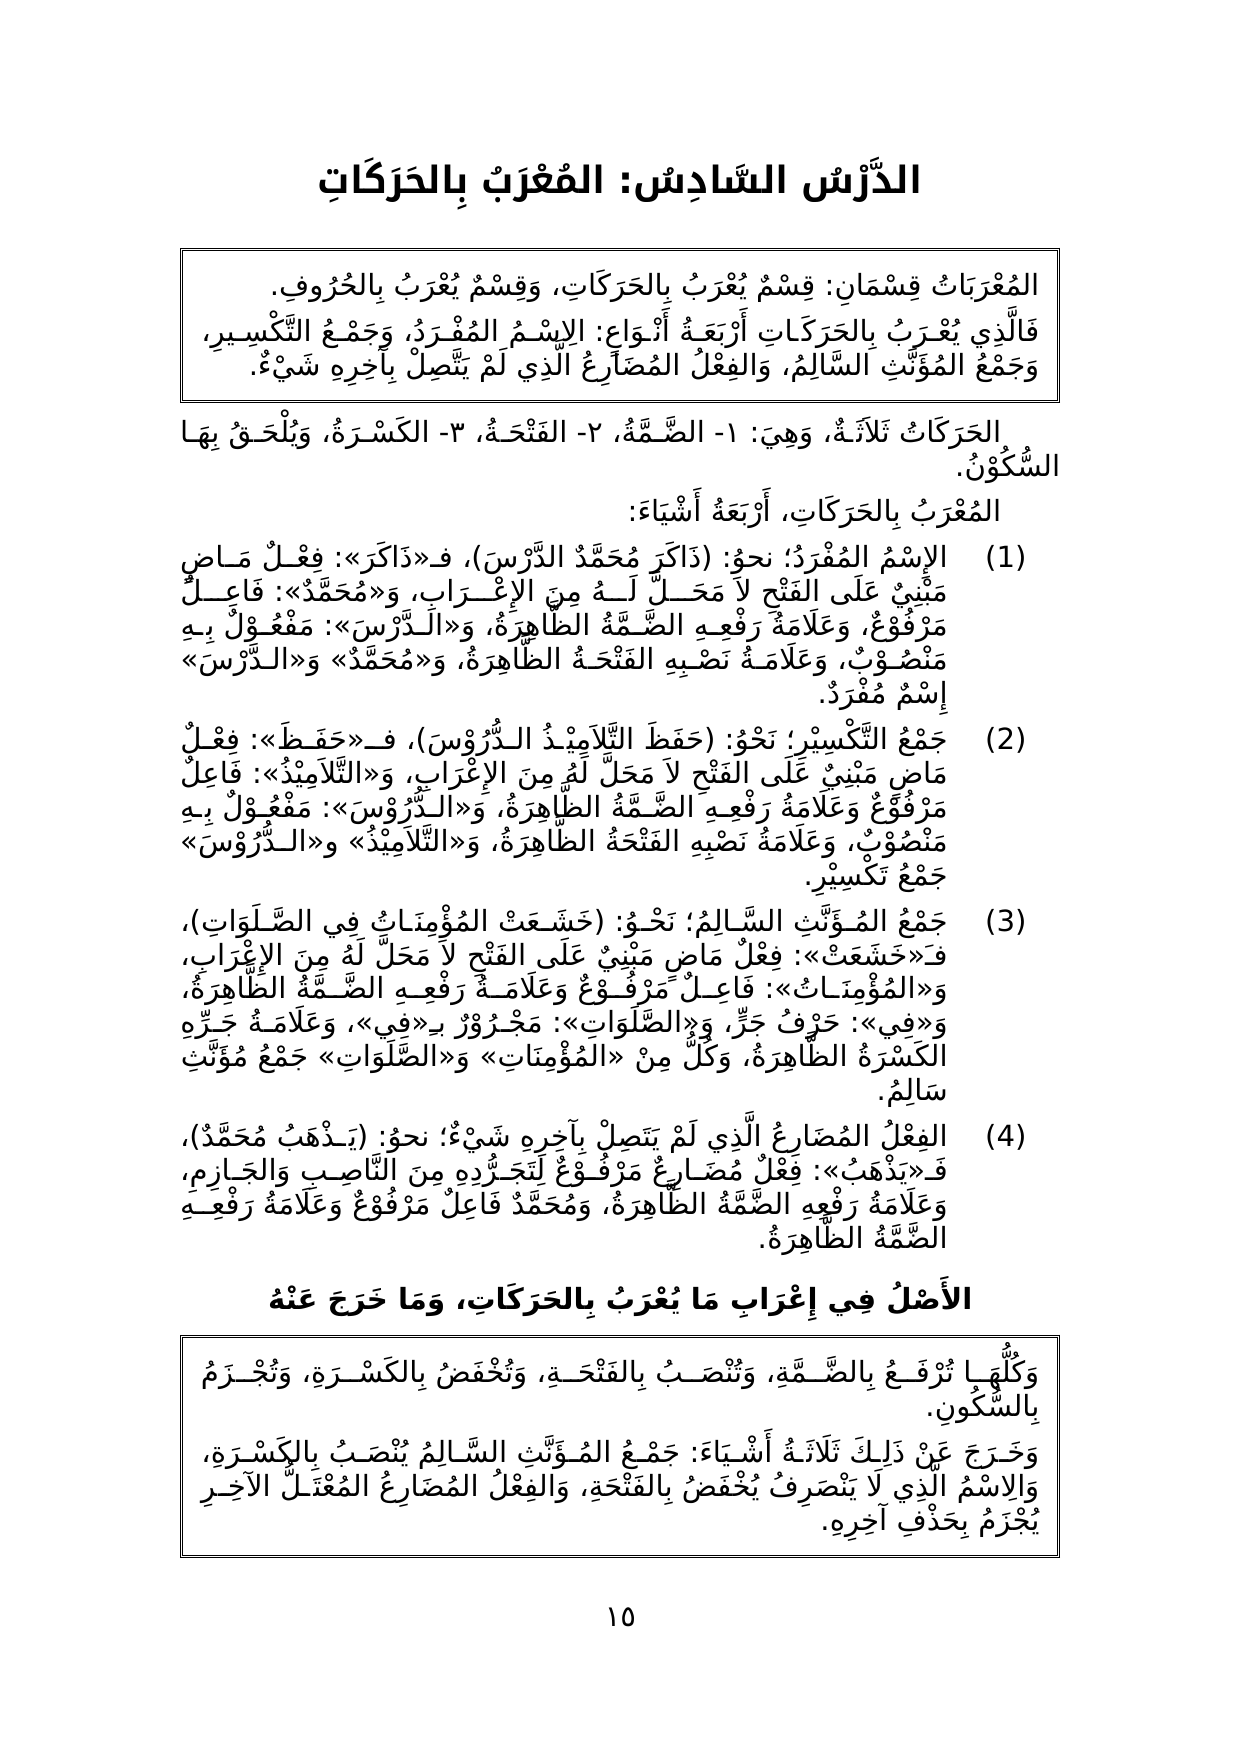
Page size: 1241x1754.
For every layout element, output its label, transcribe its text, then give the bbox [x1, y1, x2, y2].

text فَالَّذِي يُعْرَبُ بِالحَرَكَاتِ أَرْبَعَةُ أَنْوَاعٍ: الِاسْمُ المُفْرَدُ، وَجَمْعُ التَّكْسِيرِ، وَجَمْعُ المُؤَنَّثِ السَّالِمُ، وَالفِعْلُ المُضَارِعُ الَّذِي لَمْ يَتَّصِلْ بِآخِرِهِ شَيْءٌ. [183, 293, 1057, 400]
subtitle الأَصْلُ فِي إِعْرَابِ مَا يُعْرَبُ بِالحَرَكَاتِ، وَمَا خَرَجَ عَنْهُ [180, 1282, 1060, 1316]
text المُعْرَبُ بِالحَرَكَاتِ، أَرْبَعَةُ أَشْيَاءَ: [180, 495, 1060, 529]
subtitle الدَّرْسُ السَّادِسُ: المُعْرَبُ بِالحَرَكَاتِ [180, 146, 1060, 217]
text وَخَرَجَ عَنْ ذَلِكَ ثَلَاثَةُ أَشْيَاءَ: جَمْعُ المُؤَنَّثِ السَّالِمُ يُنْصَبُ بِالكَسْرَةِ، وَالِاسْمُ الَّذِي لَا يَنْصَرِفُ يُخْفَضُ بِالفَتْحَةِ، وَالفِعْلُ المُضَارِعُ المُعْتَلُّ الآخِرِ يُجْزَمُ بِحَذْفِ آخِرِهِ. [183, 1414, 1057, 1555]
text الحَرَكَاتُ ثَلاَثَةٌ، وَهِيَ: ١- الضَّمَّةُ، ٢- الفَتْحَةُ، ٣- الكَسْرَةُ، وَيُلْحَقُ بِهَا السُّكُوْنُ. [180, 415, 1060, 483]
text المُعْرَبَاتُ قِسْمَانِ: قِسْمٌ يُعْرَبُ بِالحَرَكَاتِ، وَقِسْمٌ يُعْرَبُ بِالحُرُوفِ. [183, 251, 1057, 293]
list الإِسْمُ المُفْرَدُ؛ نحوُ: (ذَاكَرَ مُحَمَّدٌ الدَّرْسَ)، فـ«ذَاكَرَ»: فِعْلٌ مَاضٍ مَبْنِيٌ عَلَى الفَتْحِ لاَ مَحَلَّ لَهُ مِنَ الإِعْرَابِ، وَ«مُحَمَّدٌ»: فَاعِلٌ مَرْفُوْعٌ، وَعَلَامَةُ رَفْعِهِ الضَّمَّةُ الظَّاهِرَةُ، وَ«الدَّرْسَ»: مَفْعُوْلٌ بِهِ مَنْصُوْبٌ، وَعَلَامَةُ نَصْبِهِ الفَتْحَةُ الظَّاهِرَةُ، وَ«مُحَمَّدٌ» وَ«الدَّرْسَ» إِسْمٌ مُفْرَدٌ. [180, 541, 985, 710]
list جَمْعُ المُؤَنَّثِ السَّالِمُ؛ نَحْوُ: (خَشَعَتْ المُؤْمِنَاتُ فِي الصَّلَوَاتِ)، فـَ«خَشَعَتْ»: فِعْلٌ مَاضٍ مَبْنِيٌ عَلَى الفَتْحِ لاَ مَحَلَّ لَهُ مِنَ الإِعْرَابِ، وَ«المُؤْمِنَاتُ»: فَاعِلٌ مَرْفُوْعٌ وَعَلَامَةُ رَفْعِهِ الضَّمَّةُ الظَّاهِرَةُ، وَ«فِي»: حَرْفُ جَرٍّ، وَ«الصَّلَوَاتِ»: مَجْرُوْرٌ بـِ«فِي»، وَعَلَامَةُ جَرِّهِ الكَسْرَةُ الظَّاهِرَةُ، وَكُلُّ مِنْ «المُؤْمِنَاتِ» وَ«الصَّلَوَاتِ» جَمْعُ مُؤَنَّثِ سَالِمُ. [180, 904, 985, 1108]
text وَكُلُّهَا تُرْفَعُ بِالضَّمَّةِ، وَتُنْصَبُ بِالفَتْحَةِ، وَتُخْفَضُ بِالكَسْرَةِ، وَتُجْزَمُ بِالسُّكُونِ. [183, 1338, 1057, 1414]
list الفِعْلُ المُضَارِعُ الَّذِي لَمْ يَتَصِلْ بِآخِرِهِ شَيْءٌ؛ نحوُ: (يَذْهَبُ مُحَمَّدٌ)، فَـ«يَذْهَبُ»: فِعْلٌ مُضَارِعٌ مَرْفُوْعٌ لِتَجَرُّدِهِ مِنَ النَّاصِبِ وَالجَازِمِ، وَعَلَامَةُ رَفْعِهِ الضَّمَّةُ الظَّاهِرَةُ، وَمُحَمَّدٌ فَاعِلٌ مَرْفُوْعٌ وَعَلَامَةُ رَفْعِهِ الضَّمَّةُ الظَّاهِرَةُ. [180, 1119, 985, 1255]
list جَمْعُ التَّكْسِيْرِ؛ نَحْوُ: (حَفَظَ التَّلاَمِيْذُ الدُّرُوْسَ)، فـ«حَفَظَ»: فِعْلٌ مَاضٍ مَبْنِيٌ عَلَى الفَتْحِ لاَ مَحَلَّ لَهُ مِنَ الإِعْرَابِ، وَ«التَّلاَمِيْذُ»: فَاعِلٌ مَرْفُوْعٌ وَعَلَامَةُ رَفْعِهِ الضَّمَّةُ الظَّاهِرَةُ، وَ«الدُّرُوْسَ»: مَفْعُوْلٌ بِهِ مَنْصُوْبٌ، وَعَلَامَةُ نَصْبِهِ الفَتْحَةُ الظَّاهِرَةُ، وَ«التَّلاَمِيْذُ» و«الدُّرُوْسَ» جَمْعُ تَكْسِيْرِ. [180, 722, 985, 892]
